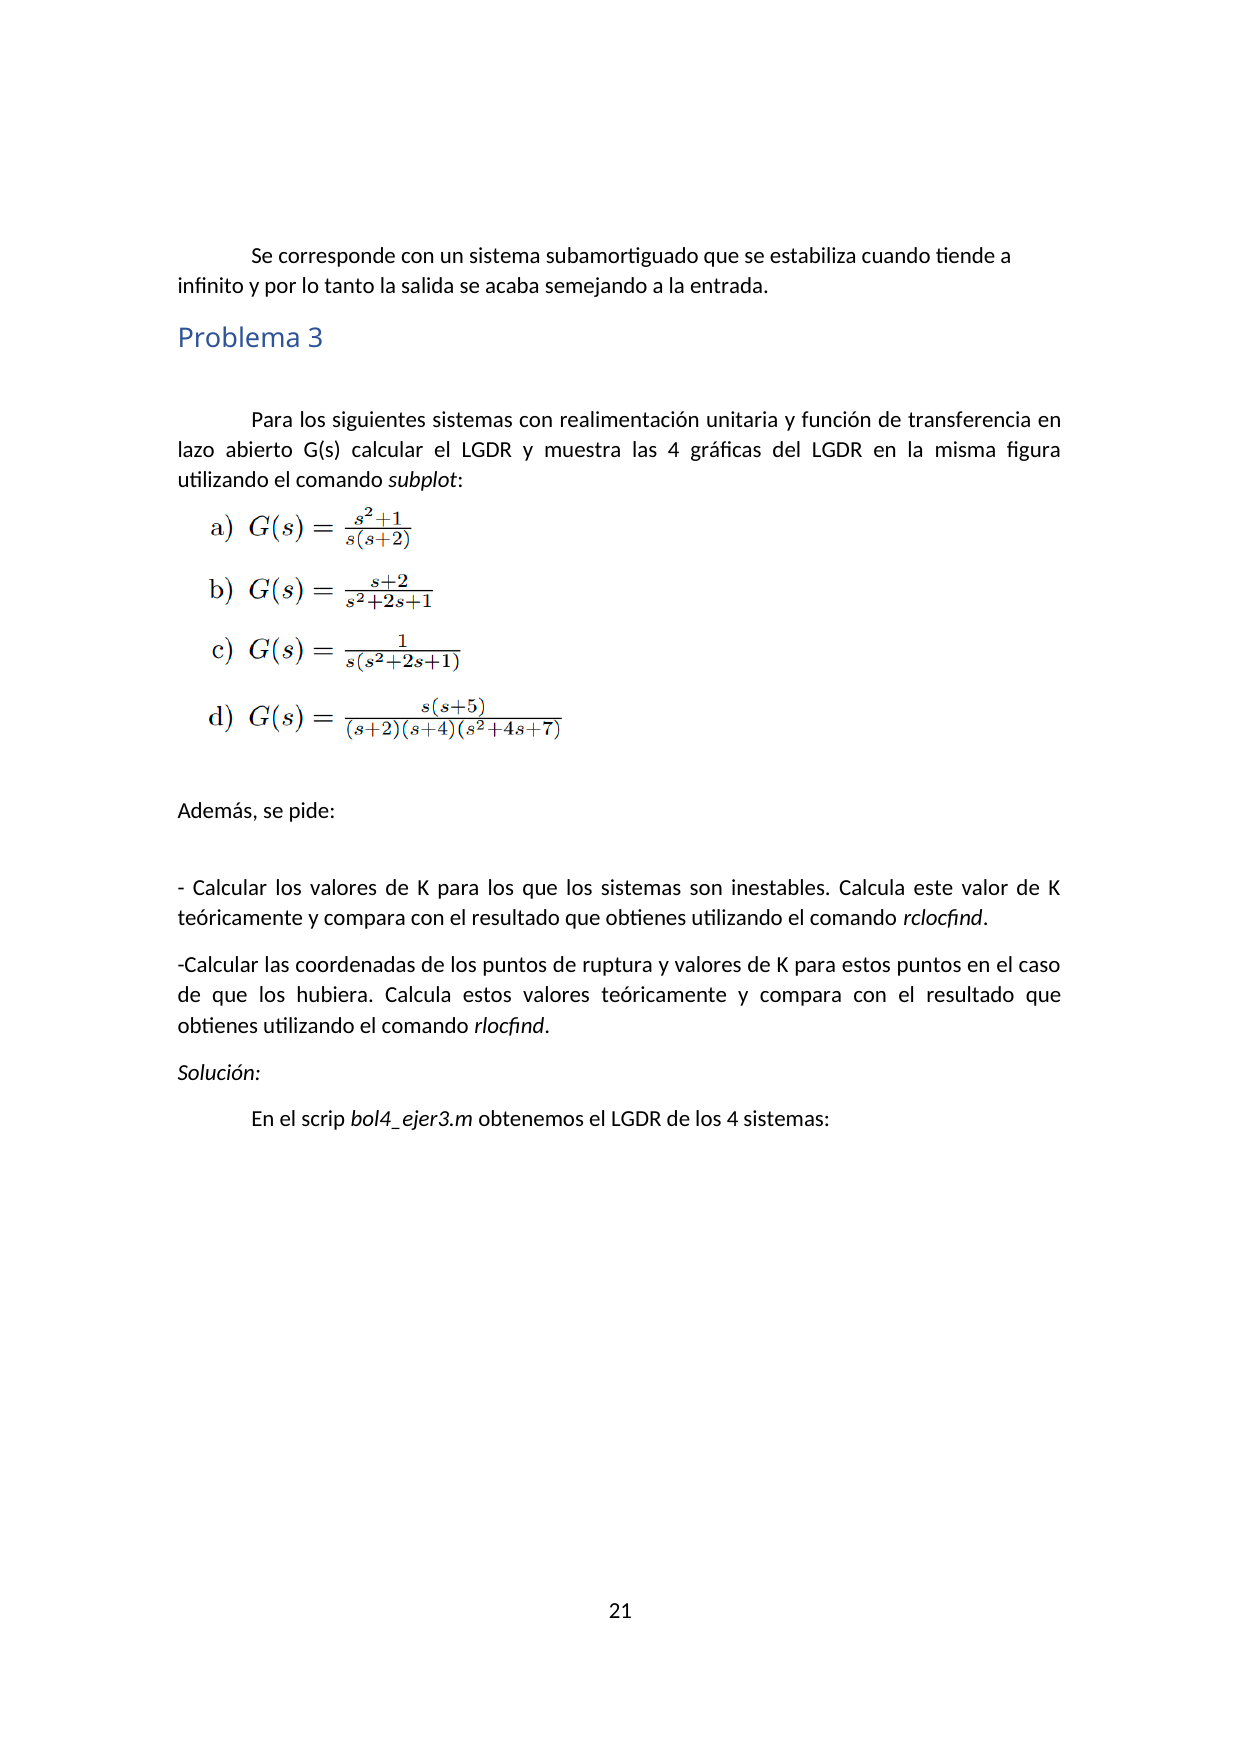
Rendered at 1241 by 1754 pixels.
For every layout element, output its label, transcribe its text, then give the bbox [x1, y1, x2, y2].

text -Calcular las coordenadas de los puntos de ruptura y valores de K para estos puntos en el caso de que los hubiera. Calcula estos valores teóricamente y compara con el resultado que obtienes utilizando el comando rlocfind. [177, 950, 1063, 1039]
subtitle Problema 3 [177, 318, 1063, 355]
text Solución: [177, 1058, 1063, 1086]
text Para los siguientes sistemas con realimentación unitaria y función de transferencia en lazo abierto G(s) calcular el LGDR y muestra las 4 gráficas del LGDR en la misma figura utilizando el comando subplot: [177, 405, 1063, 493]
text Se corresponde con un sistema subamortiguado que se estabiliza cuando tiende a infinito y por lo tanto la salida se acaba semejando a la entrada. [177, 241, 1063, 299]
text Además, se pide: [177, 796, 1063, 824]
text En el scrip bol4_ejer3.m obtenemos el LGDR de los 4 sistemas: [177, 1104, 1063, 1132]
picture [194, 500, 568, 750]
text - Calcular los valores de K para los que los sistemas son inestables. Calcula este valor de K teóricamente y compara con el resultado que obtienes utilizando el comando rclocfind. [177, 873, 1063, 931]
